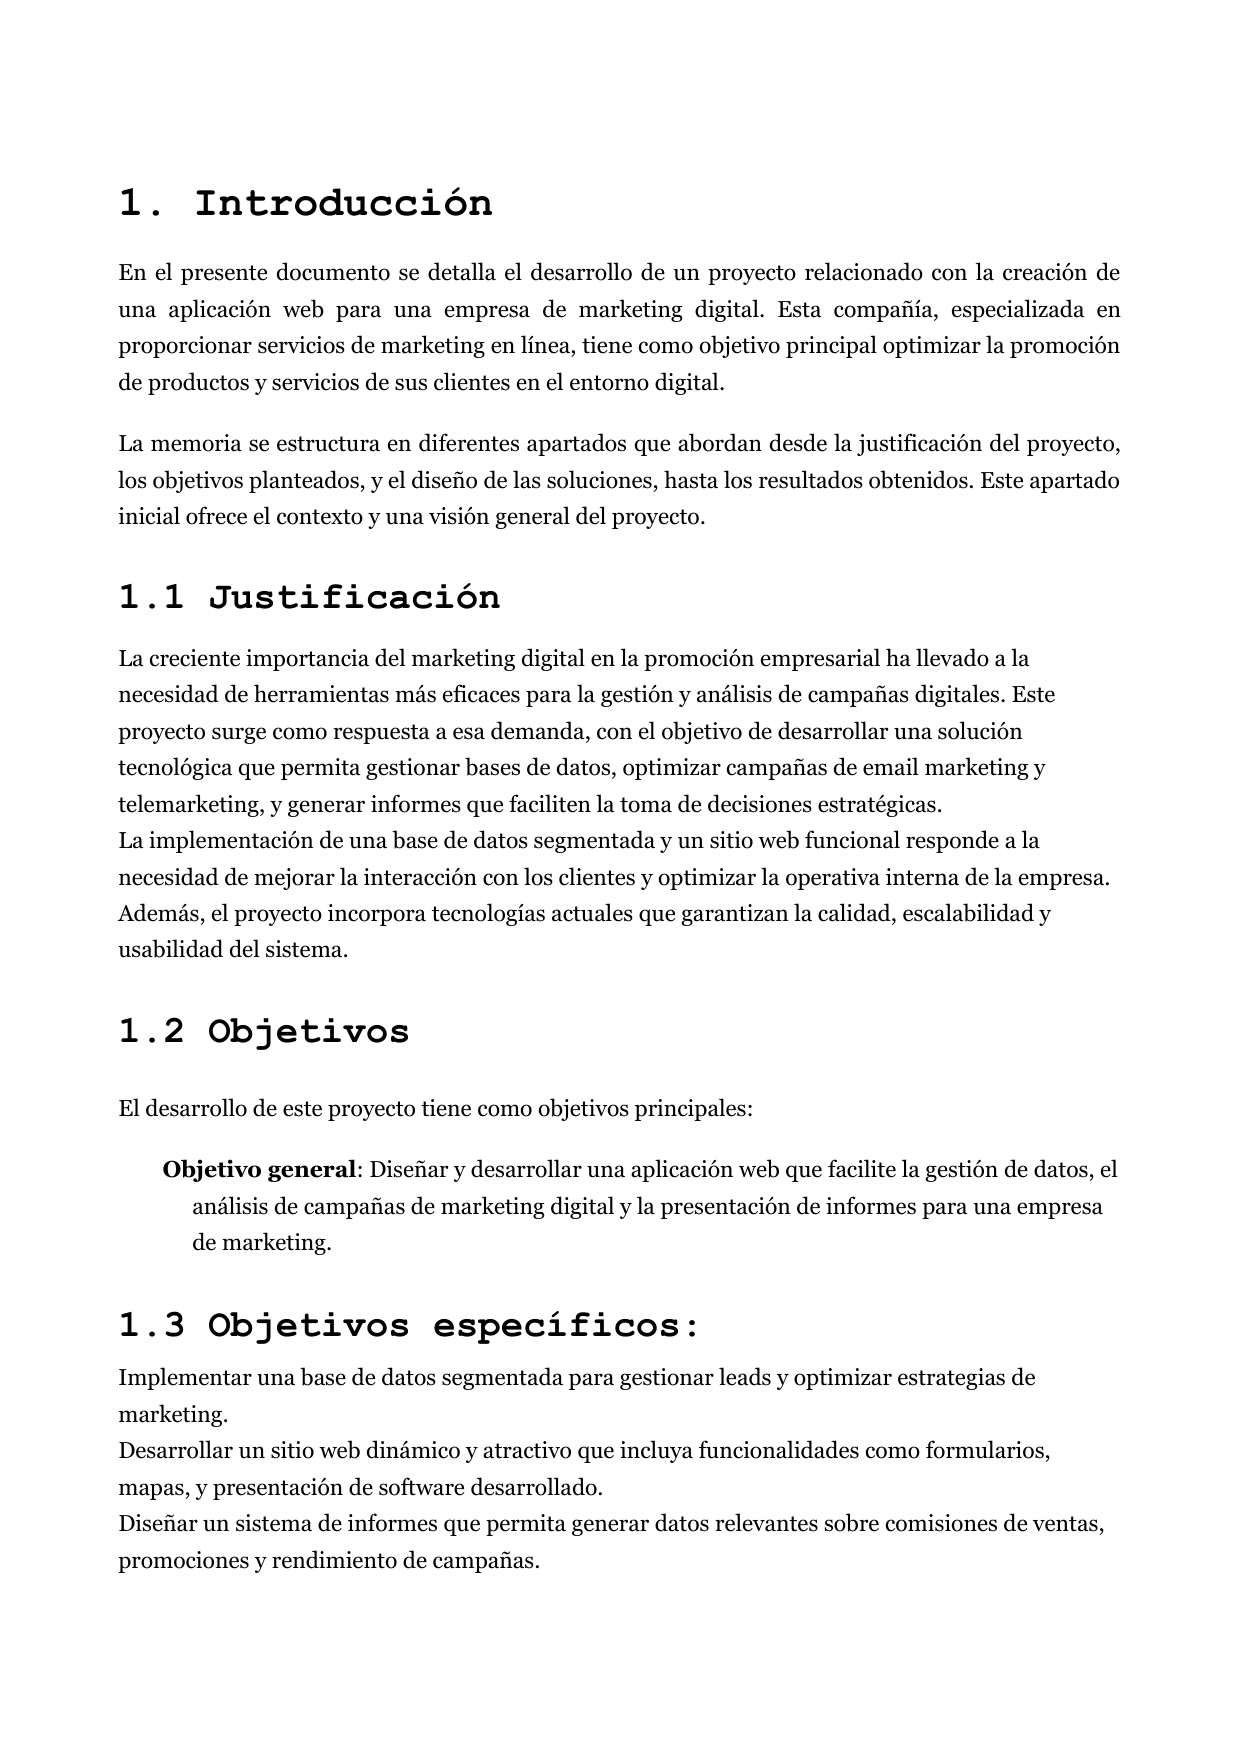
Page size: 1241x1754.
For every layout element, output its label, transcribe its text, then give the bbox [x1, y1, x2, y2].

text En el presente documento se detalla el desarrollo de un proyecto relacionado con la creación de una aplicación web para una empresa de marketing digital. Esta compañía, especializada en proporcionar servicios de marketing en línea, tiene como objetivo principal optimizar la promoción de productos y servicios de sus clientes en el entorno digital. [118, 260, 1122, 395]
text El desarrollo de este proyecto tiene como objetivos principales: [118, 1095, 1122, 1121]
text La creciente importancia del marketing digital en la promoción empresarial ha llevado a la necesidad de herramientas más eficaces para la gestión y análisis de campañas digitales. Este proyecto surge como respuesta a esa demanda, con el objetivo de desarrollar una solución tecnológica que permita gestionar bases de datos, optimizar campañas de email marketing y telemarketing, y generar informes que faciliten la toma de decisiones estratégicas. [118, 645, 1122, 817]
text Objetivo general: Diseñar y desarrollar una aplicación web que facilite la gestión de datos, el análisis de campañas de marketing digital y la presentación de informes para una empresa de marketing. [162, 1157, 1122, 1256]
table_cell [159, 120, 641, 178]
text 1.3 Objetivos específicos: [118, 1305, 1122, 1348]
text La implementación de una base de datos segmentada y un sitio web funcional responde a la necesidad de mejorar la interacción con los clientes y optimizar la operativa interna de la empresa. Además, el proyecto incorpora tecnologías actuales que garantizan la calidad, escalabilidad y usabilidad del sistema. [118, 827, 1122, 963]
table_cell [644, 120, 1121, 178]
text Implementar una base de datos segmentada para gestionar leads y optimizar estrategias de marketing. [118, 1365, 1122, 1427]
text Desarrollar un sitio web dinámico y atractivo que incluya funcionalidades como formularios, mapas, y presentación de software desarrollado. [118, 1438, 1122, 1500]
text 1.1 Justificación [118, 577, 1122, 620]
text Diseñar un sistema de informes que permita generar datos relevantes sobre comisiones de ventas, promociones y rendimiento de campañas. [118, 1511, 1122, 1573]
text La memoria se estructura en diferentes apartados que abordan desde la justificación del proyecto, los objetivos planteados, y el diseño de las soluciones, hasta los resultados obtenidos. Este apartado inicial ofrece el contexto y una visión general del proyecto. [118, 431, 1122, 529]
text 1.2 Objetivos [118, 1011, 1122, 1053]
text 1. Introducción [118, 181, 1122, 228]
